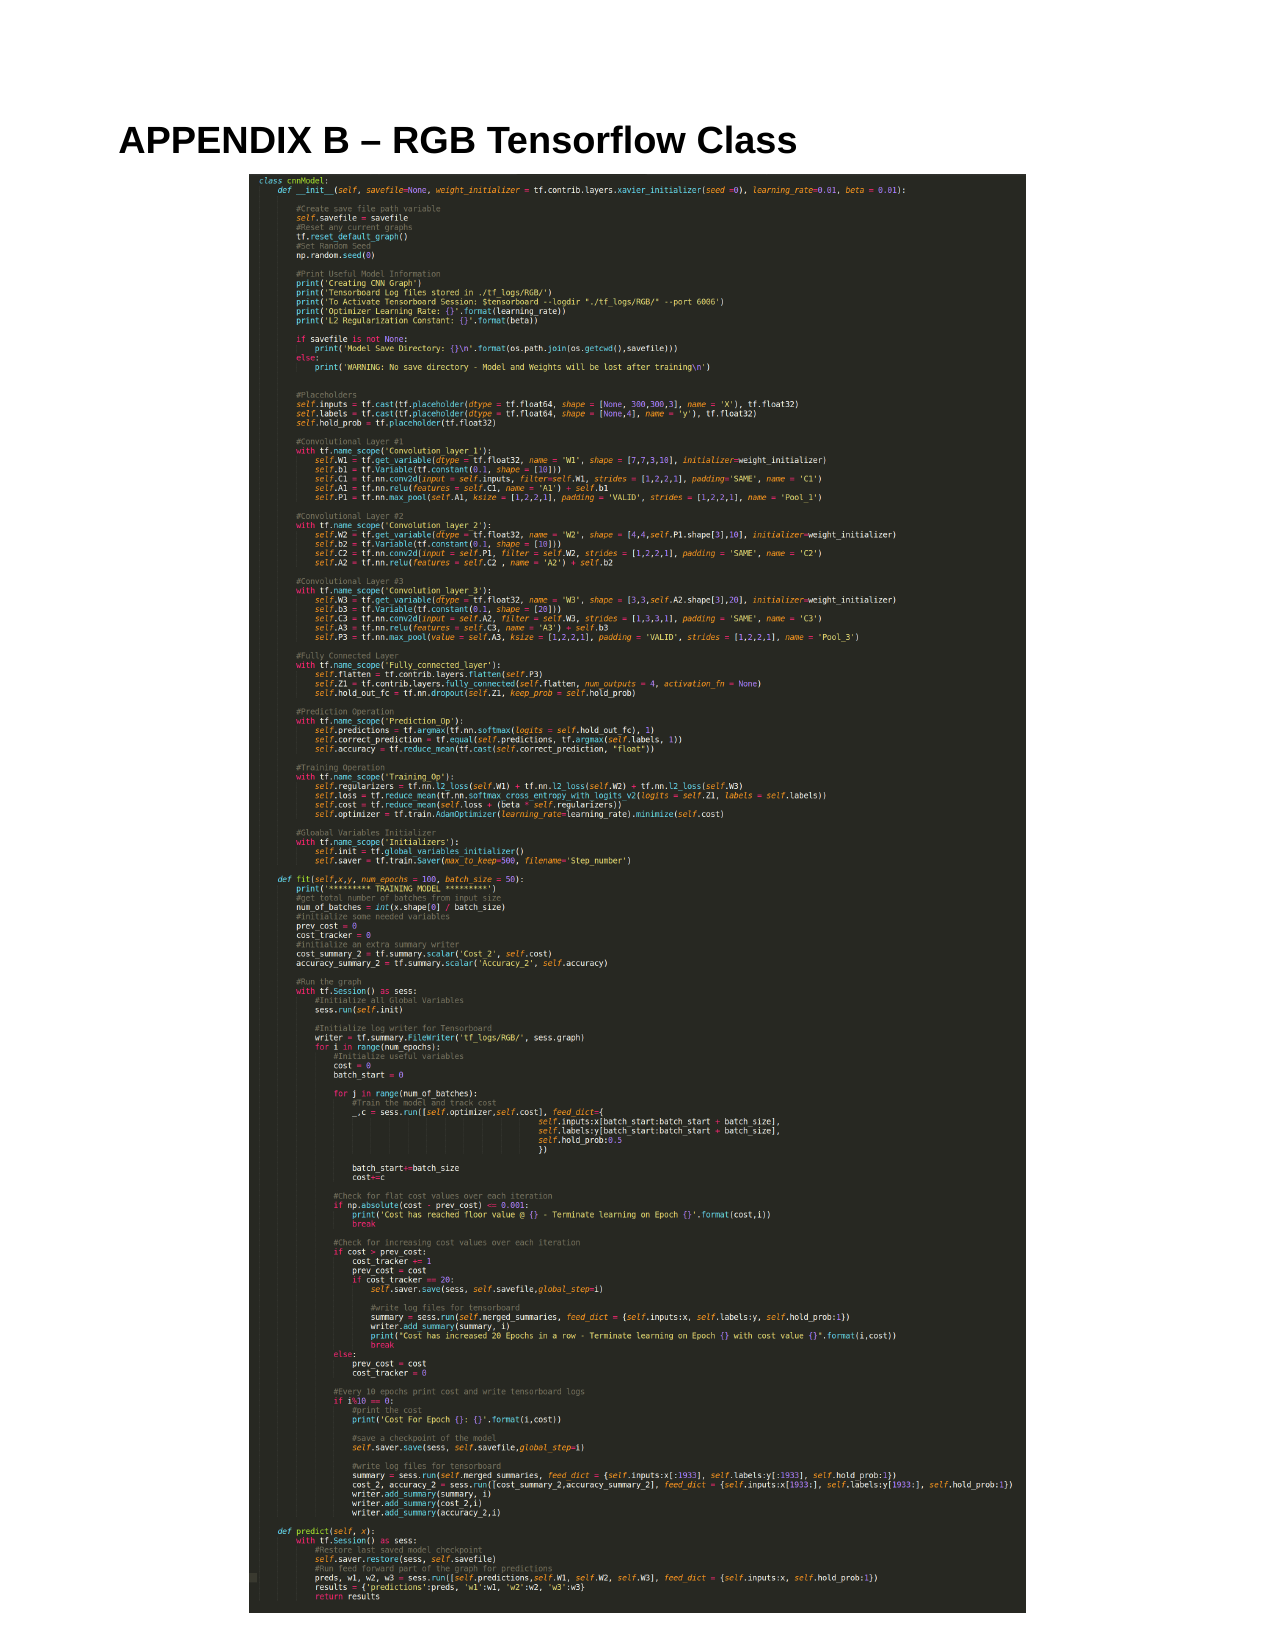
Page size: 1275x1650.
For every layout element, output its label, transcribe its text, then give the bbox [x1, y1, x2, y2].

subtitle APPENDIX B – RGB Tensorflow Class [118, 118, 1157, 162]
picture [249, 174, 1026, 1613]
